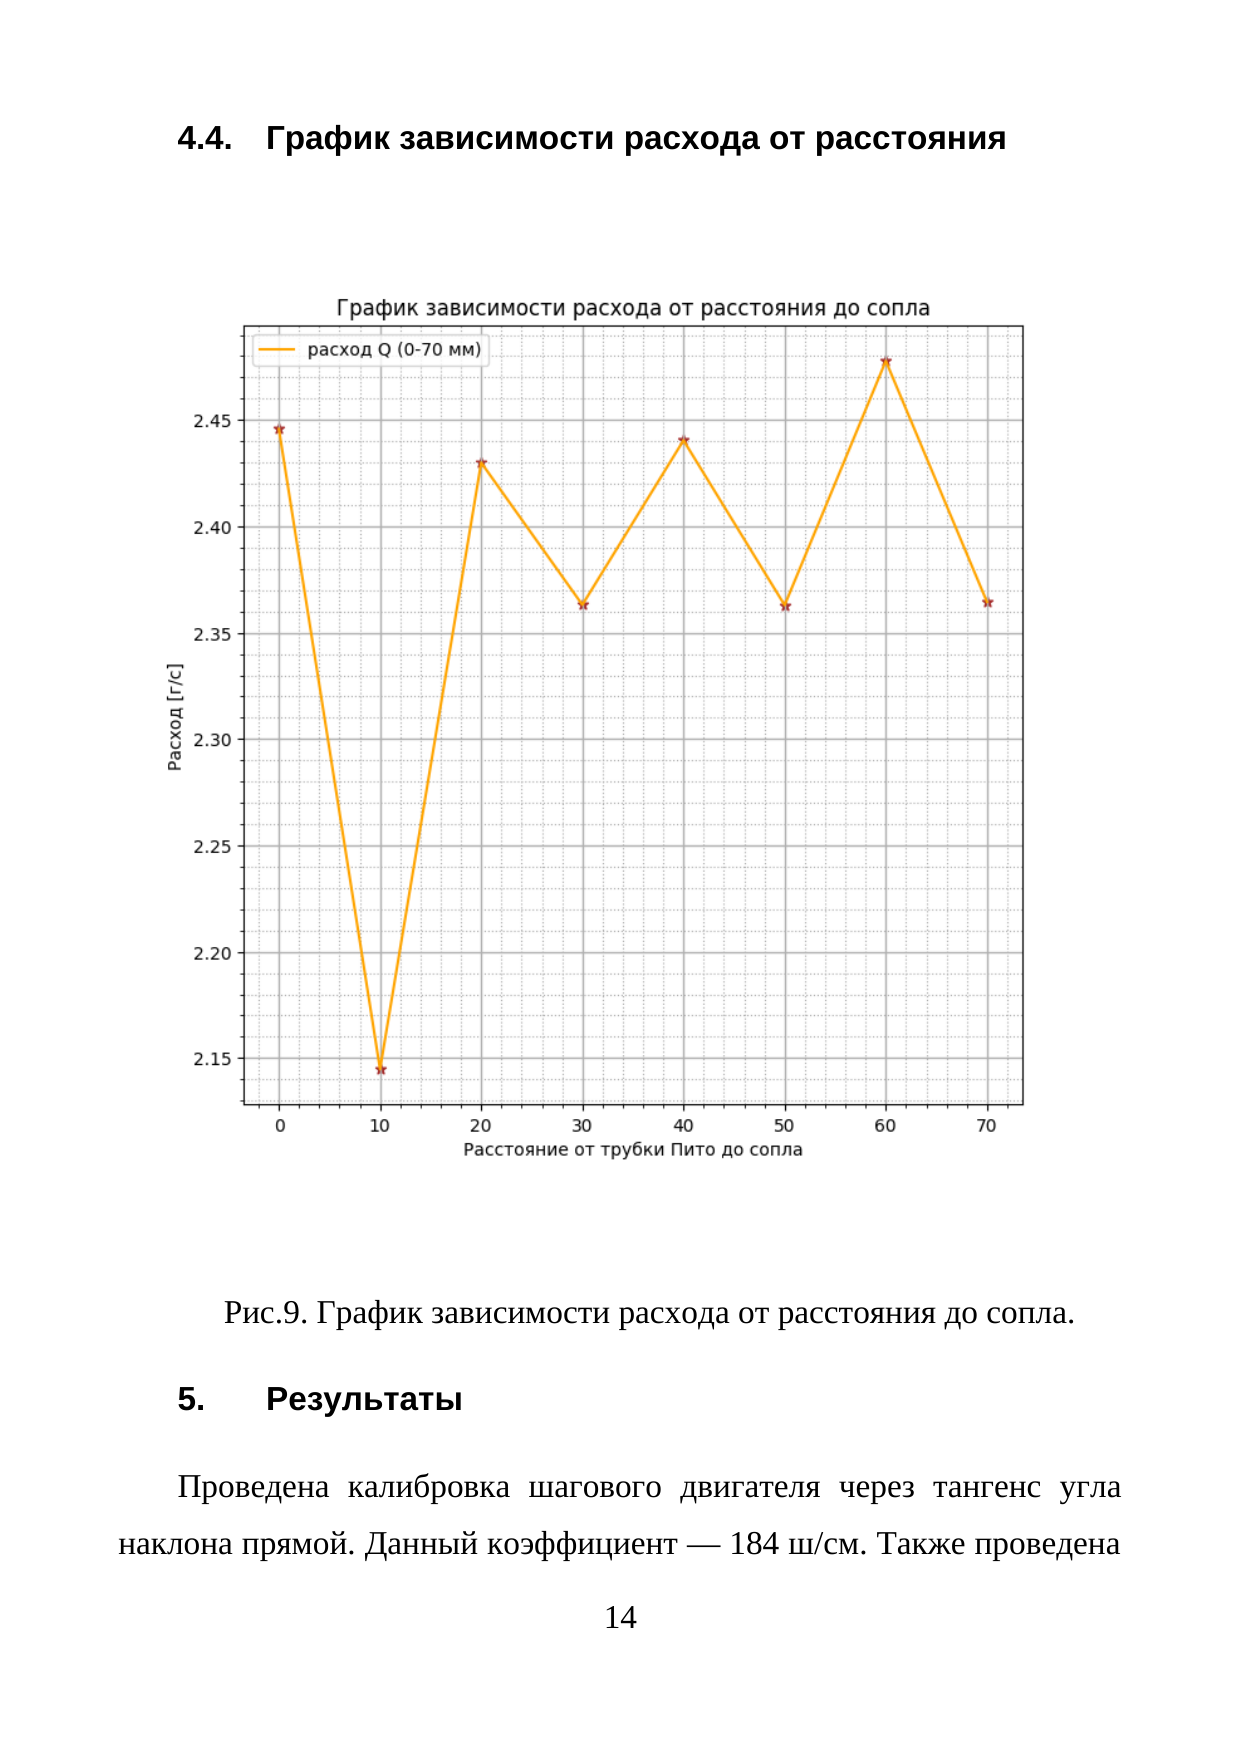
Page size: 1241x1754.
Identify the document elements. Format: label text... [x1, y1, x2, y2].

subtitle Результаты [118, 1379, 1122, 1417]
subtitle График зависимости расхода от расстояния [118, 118, 1122, 157]
picture [118, 205, 1123, 1216]
text Проведена калибровка шагового двигателя через тангенс угла наклона прямой. Данный коэффициент — 184 ш/см. Также проведена [118, 1466, 1122, 1562]
text Рис.9. График зависимости расхода от расстояния до сопла. [118, 1292, 1122, 1330]
